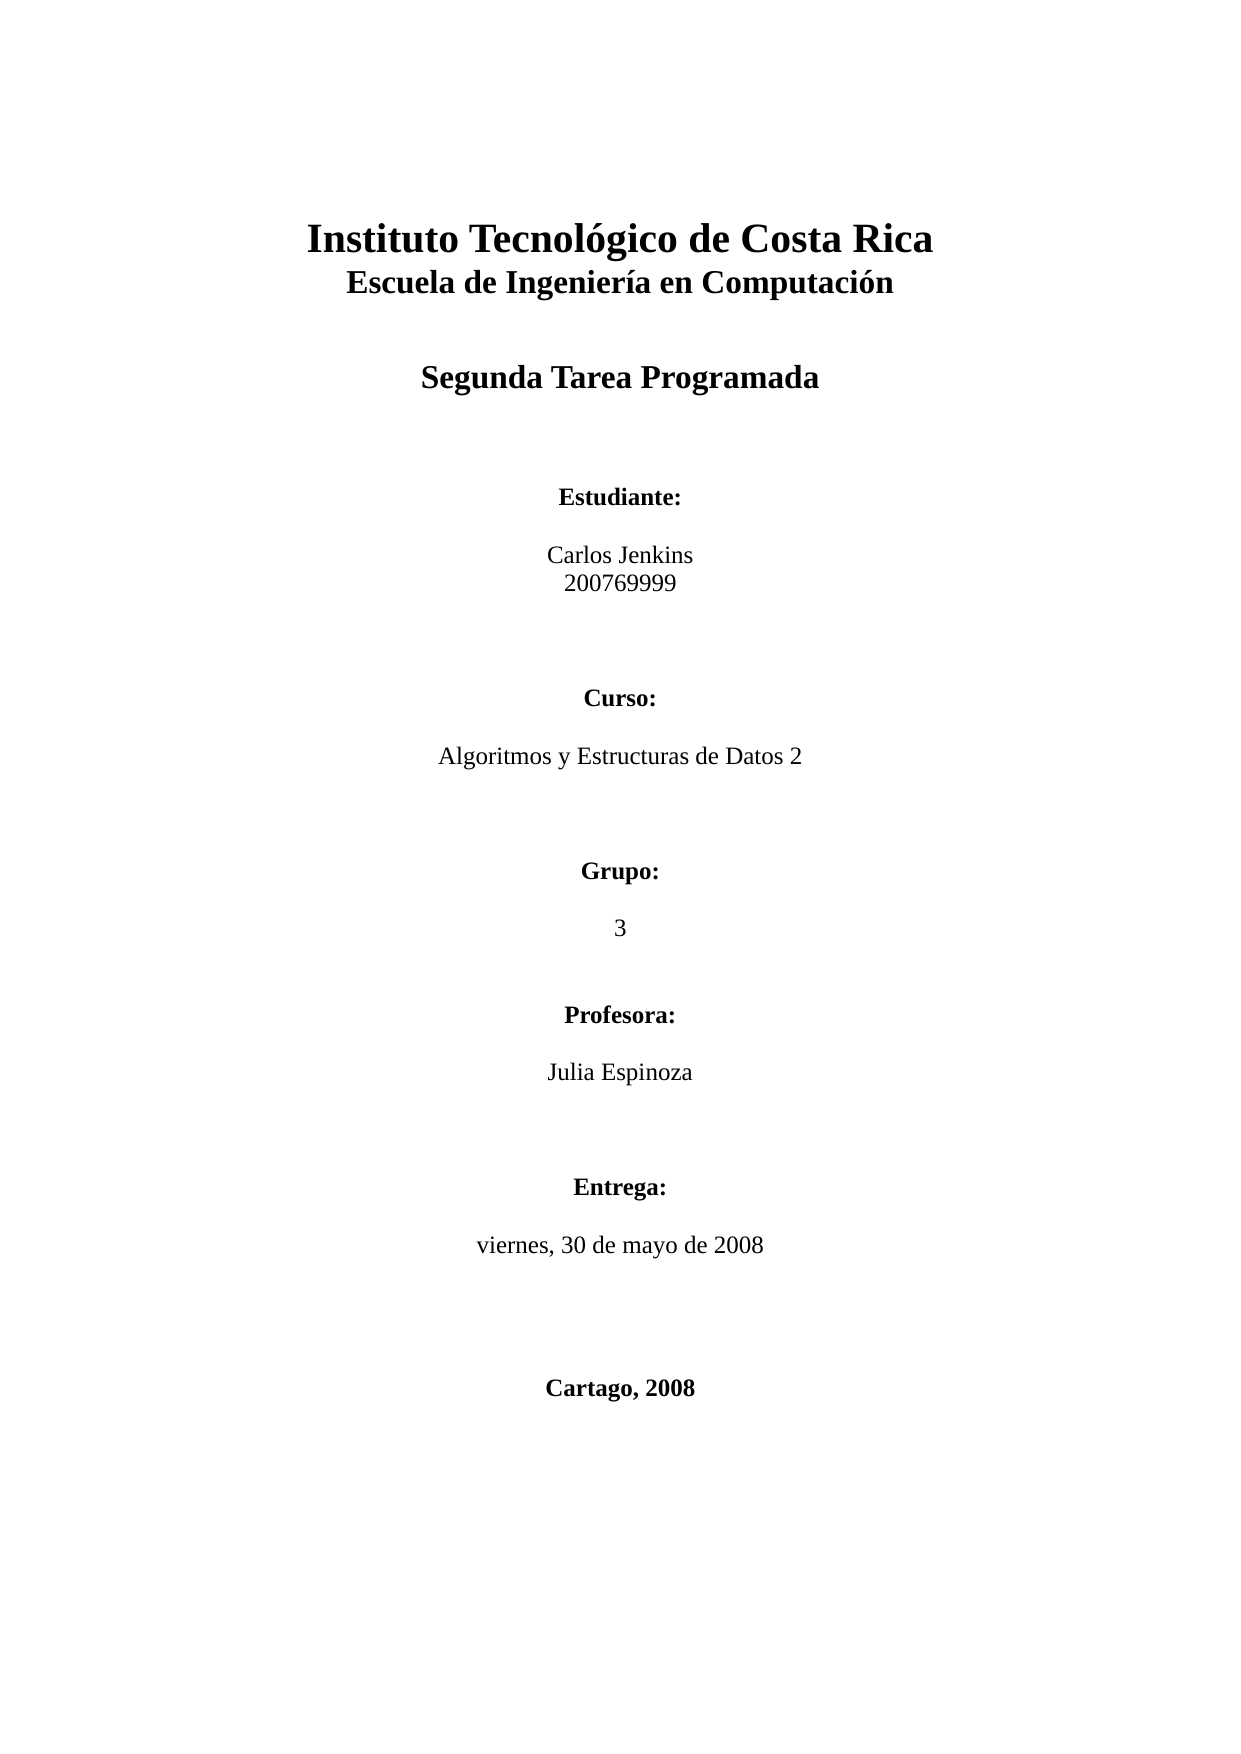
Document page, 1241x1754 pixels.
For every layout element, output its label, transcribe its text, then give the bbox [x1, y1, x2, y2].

text Estudiante: [118, 482, 1122, 511]
text Julia Espinoza [118, 1057, 1122, 1086]
text Instituto Tecnológico de Costa Rica [118, 214, 1122, 262]
text Profesora: [118, 1000, 1122, 1028]
text Entrega: [118, 1172, 1122, 1201]
text Escuela de Ingeniería en Computación [118, 262, 1122, 300]
text Cartago, 2008 [118, 1373, 1122, 1402]
text Curso: [118, 683, 1122, 712]
text viernes, 30 de mayo de 2008 [118, 1230, 1122, 1258]
text Carlos Jenkins [118, 540, 1122, 568]
text Algoritmos y Estructuras de Datos 2 [118, 741, 1122, 770]
text Grupo: [118, 856, 1122, 885]
text 200769999 [118, 568, 1122, 597]
text Segunda Tarea Programada [118, 358, 1122, 396]
text 3 [118, 913, 1122, 942]
